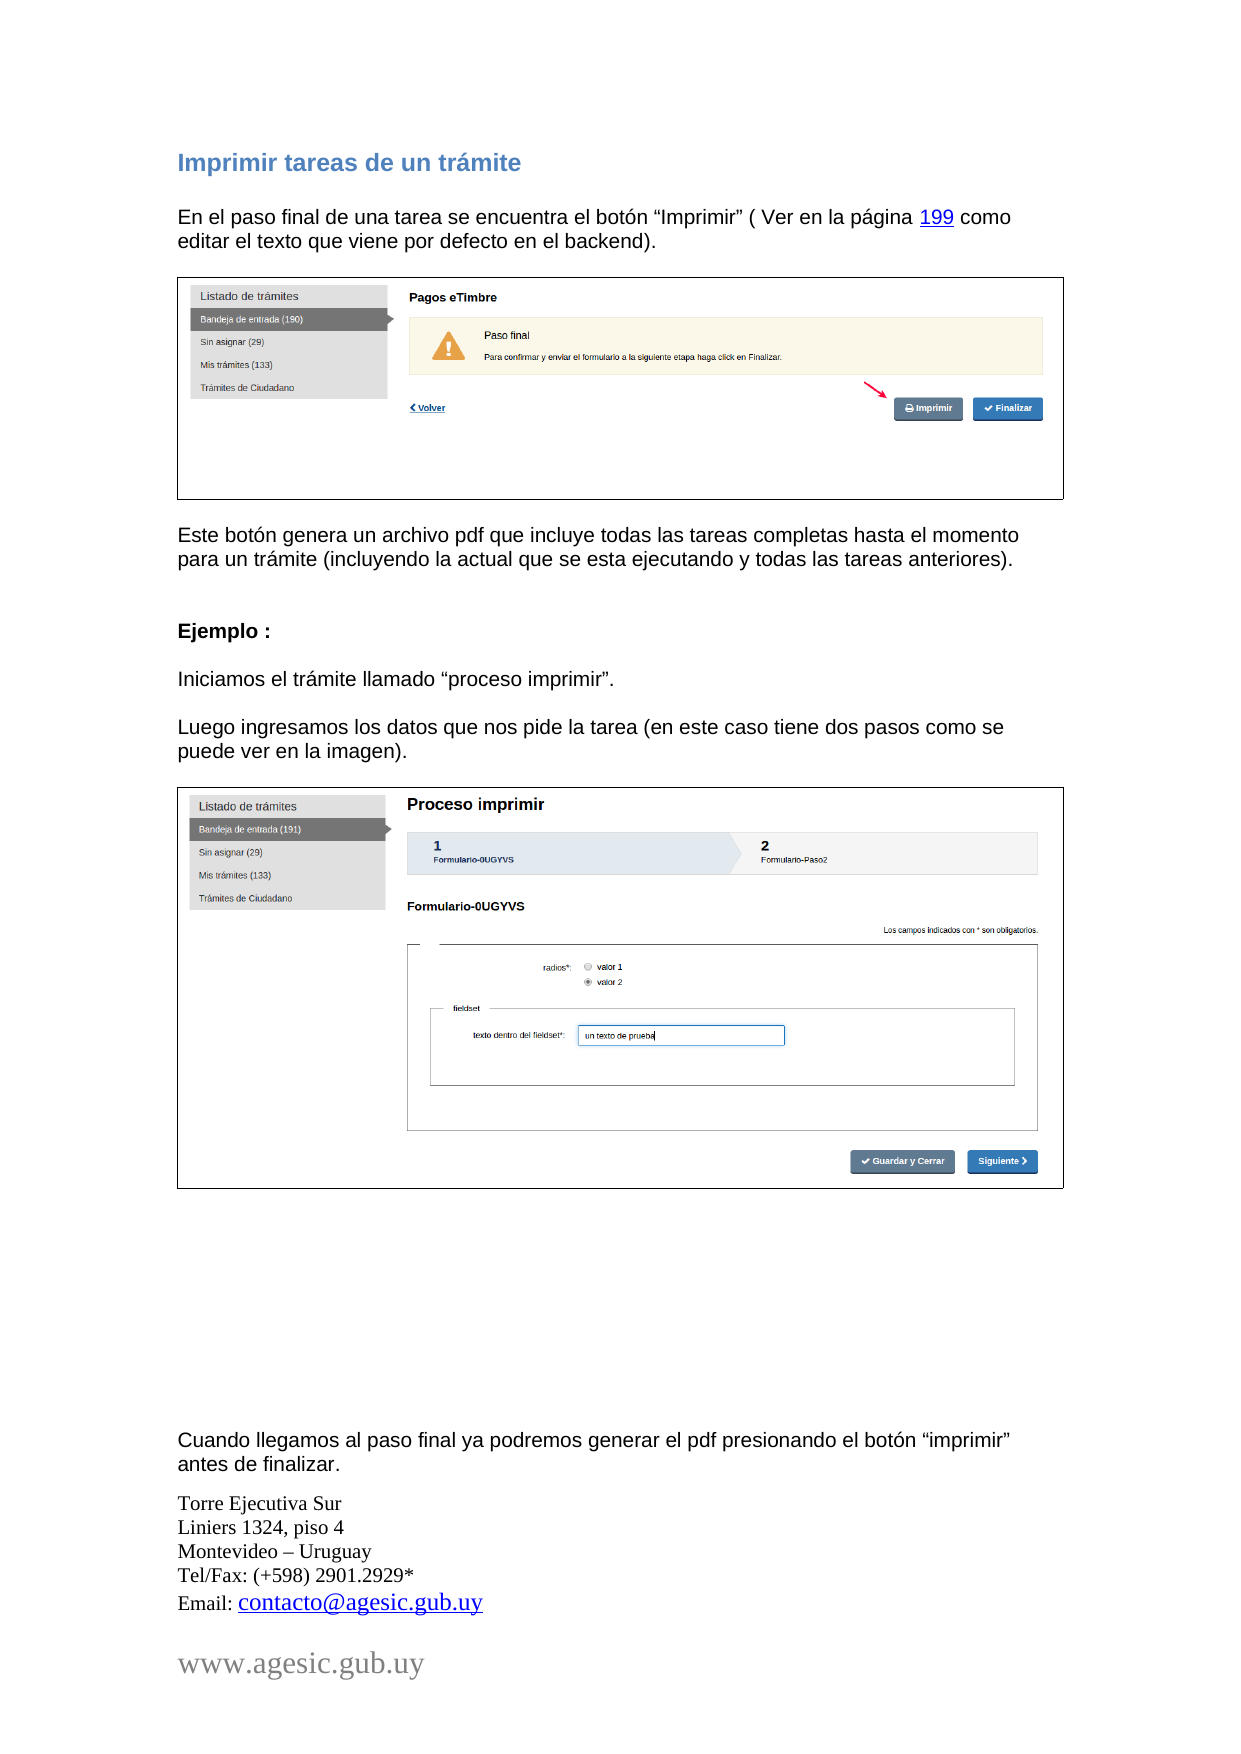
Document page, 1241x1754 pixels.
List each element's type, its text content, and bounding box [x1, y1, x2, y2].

text Cuando llegamos al paso final ya podremos generar el pdf presionando el botón “imprimir” antes de finalizar. [177, 1428, 1063, 1476]
text Este botón genera un archivo pdf que incluye todas las tareas completas hasta el momento para un trámite (incluyendo la actual que se esta ejecutando y todas las tareas anteriores). [177, 523, 1063, 571]
text Luego ingresamos los datos que nos pide la tarea (en este caso tiene dos pasos como se puede ver en la imagen). [177, 715, 1063, 763]
subtitle Imprimir tareas de un trámite [177, 148, 1063, 176]
text En el paso final de una tarea se encuentra el botón “Imprimir” ( Ver en la página 200 como editar el texto que viene por defecto en el backend). [177, 205, 1063, 253]
text Ejemplo : [177, 619, 1063, 643]
picture [180, 789, 1060, 1185]
picture [180, 280, 1060, 496]
text Iniciamos el trámite llamado “proceso imprimir”. [177, 667, 1063, 691]
